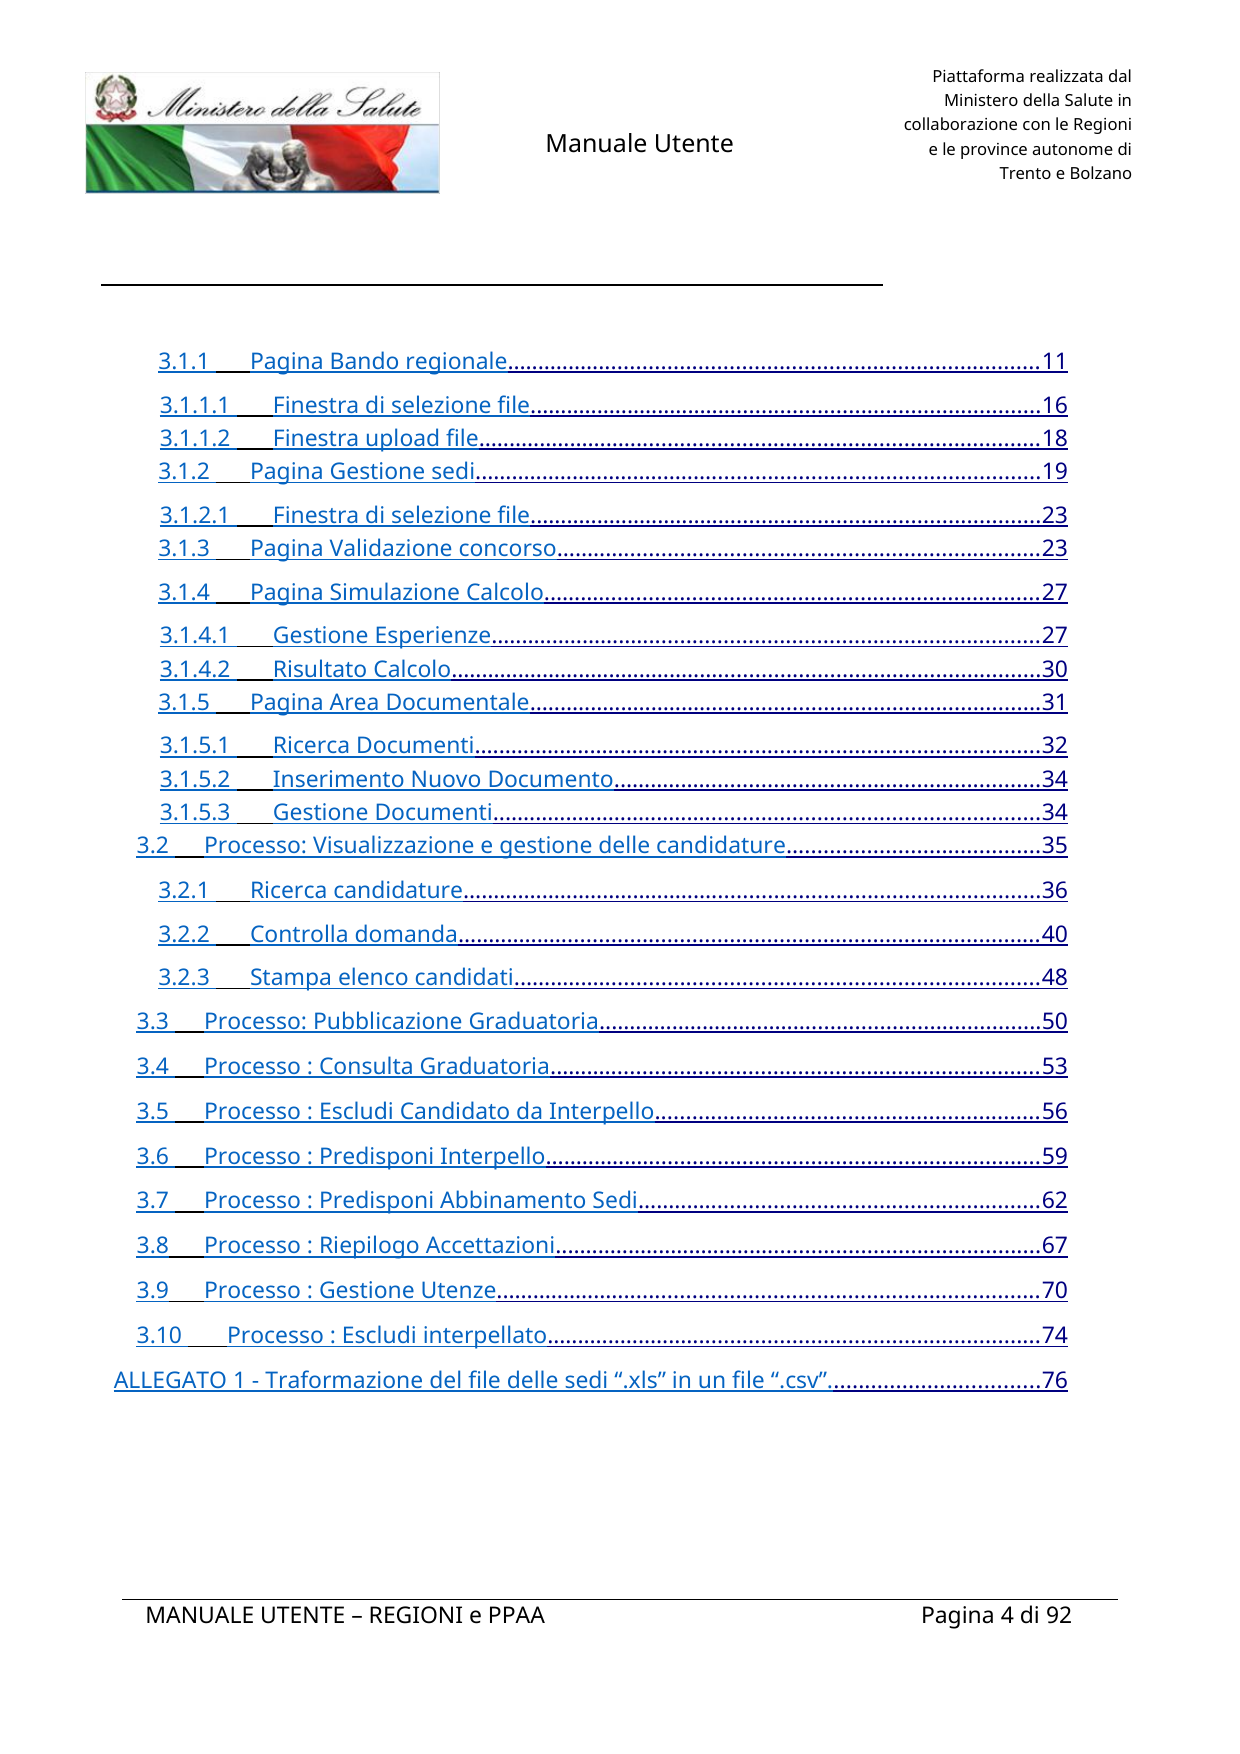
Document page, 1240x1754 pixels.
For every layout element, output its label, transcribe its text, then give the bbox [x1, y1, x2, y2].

text [159, 526, 1068, 530]
text 3.7 Processo : Predisponi Abbinamento Sedi 62 [136, 1184, 1068, 1211]
text [159, 757, 1068, 761]
text 3.2 Processo: Visualizzazione e gestione delle candidature 35 [136, 829, 1068, 856]
text 3.4 Processo : Consulta Graduatoria 53 [136, 1050, 1068, 1076]
text 3.8 Processo : Riepilogo Accettazioni 67 [136, 1229, 1068, 1256]
text [159, 449, 1068, 453]
text [158, 902, 1068, 906]
text 3.9 Processo : Gestione Utenze 70 [136, 1274, 1068, 1301]
text 3.1.3 Pagina Validazione concorso 23 [158, 532, 1068, 559]
text 3.1.1 Pagina Bando regionale 11 [158, 345, 1068, 371]
text 3.1.5 Pagina Area Documentale 31 [158, 686, 1068, 712]
text 3.6 Processo : Predisponi Interpello 59 [136, 1139, 1068, 1166]
text 3.1.2 Pagina Gestione sedi 19 [158, 455, 1068, 482]
text 3.1.5.1 Ricerca Documenti 32 [159, 729, 1068, 756]
text [136, 1302, 1068, 1306]
text 3.1.5.3 Gestione Documenti 34 [159, 796, 1068, 823]
text 3.10 Processo : Escludi interpellato 74 [136, 1319, 1068, 1346]
text 3.2.3 Stampa elenco candidati 48 [158, 961, 1068, 988]
text 3.1.5.2 Inserimento Nuovo Documento 34 [159, 763, 1068, 789]
text 3.1.1.1 Finestra di selezione file 16 [159, 388, 1068, 415]
text [159, 790, 1068, 794]
text 3.1.4 Pagina Simulazione Calcolo 27 [158, 576, 1068, 602]
text 3.1.4.1 Gestione Esperienze 27 [159, 619, 1068, 646]
text 3.3 Processo: Pubblicazione Graduatoria 50 [136, 1005, 1068, 1031]
text [113, 1391, 1068, 1395]
text ALLEGATO 1 - Traformazione del file delle sedi “.xls” in un file “.csv”. 76 [113, 1364, 1068, 1390]
text 3.2.1 Ricerca candidature 36 [158, 874, 1068, 901]
text 3.5 Processo : Escludi Candidato da Interpello 56 [136, 1095, 1068, 1121]
text [159, 416, 1068, 420]
text 3.1.1.2 Finestra upload file 18 [159, 422, 1068, 448]
text 3.1.2.1 Finestra di selezione file 23 [159, 499, 1068, 525]
text [159, 680, 1068, 684]
text 3.1.4.2 Risultato Calcolo 30 [159, 652, 1068, 679]
text [158, 989, 1068, 993]
text 3.2.2 Controlla domanda 40 [158, 918, 1068, 944]
